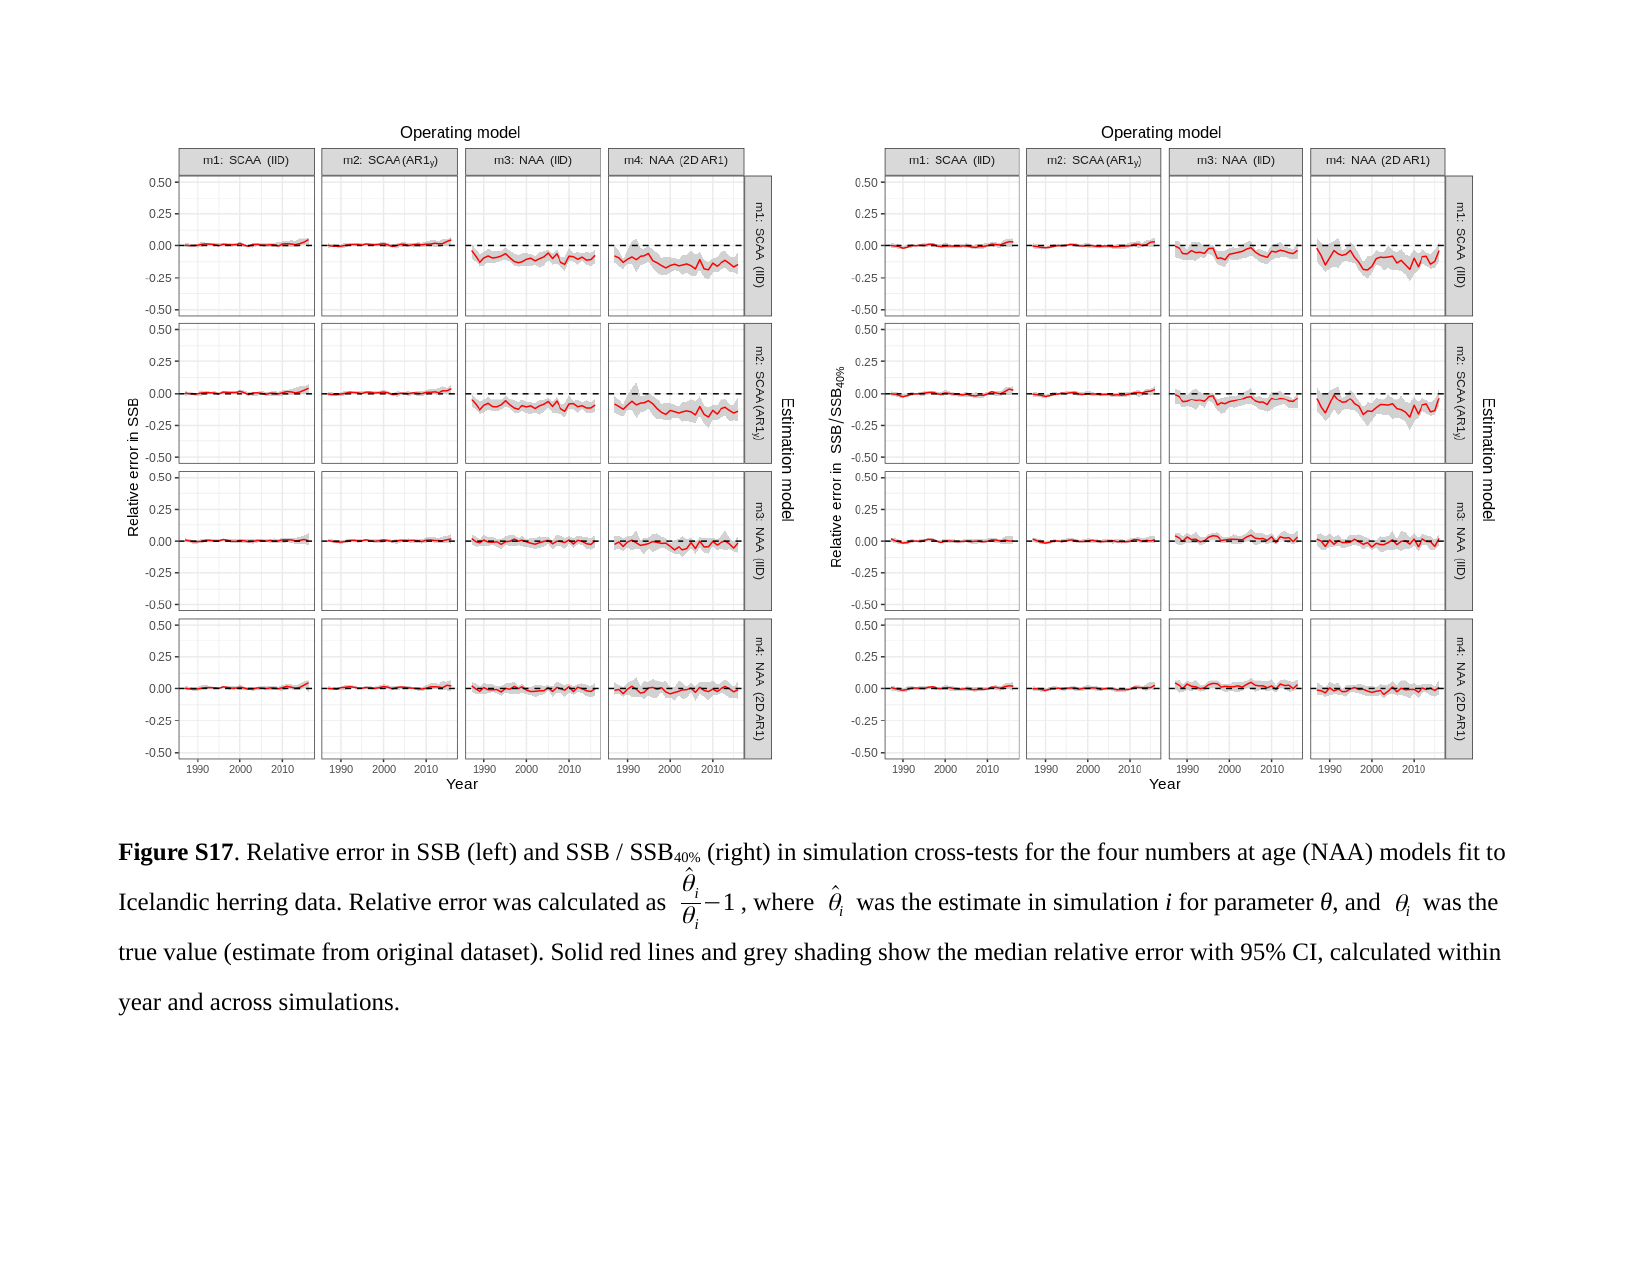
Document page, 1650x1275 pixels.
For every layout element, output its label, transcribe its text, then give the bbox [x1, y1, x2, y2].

picture [819, 118, 1502, 801]
picture [118, 118, 801, 801]
text Figure S17. Relative error in SSB (left) and SSB / SSB40% (right) in simulation cross-tests for the four numbers at age (NAA) models fit to Icelandic herring data. Relative error was calculated as , where was the estimate in simulation i for parameter θ, and was the true value (estimate from original dataset). Solid red lines and grey shading show the median relative error with 95% CI, calculated within year and across simulations. [118, 820, 1532, 1020]
